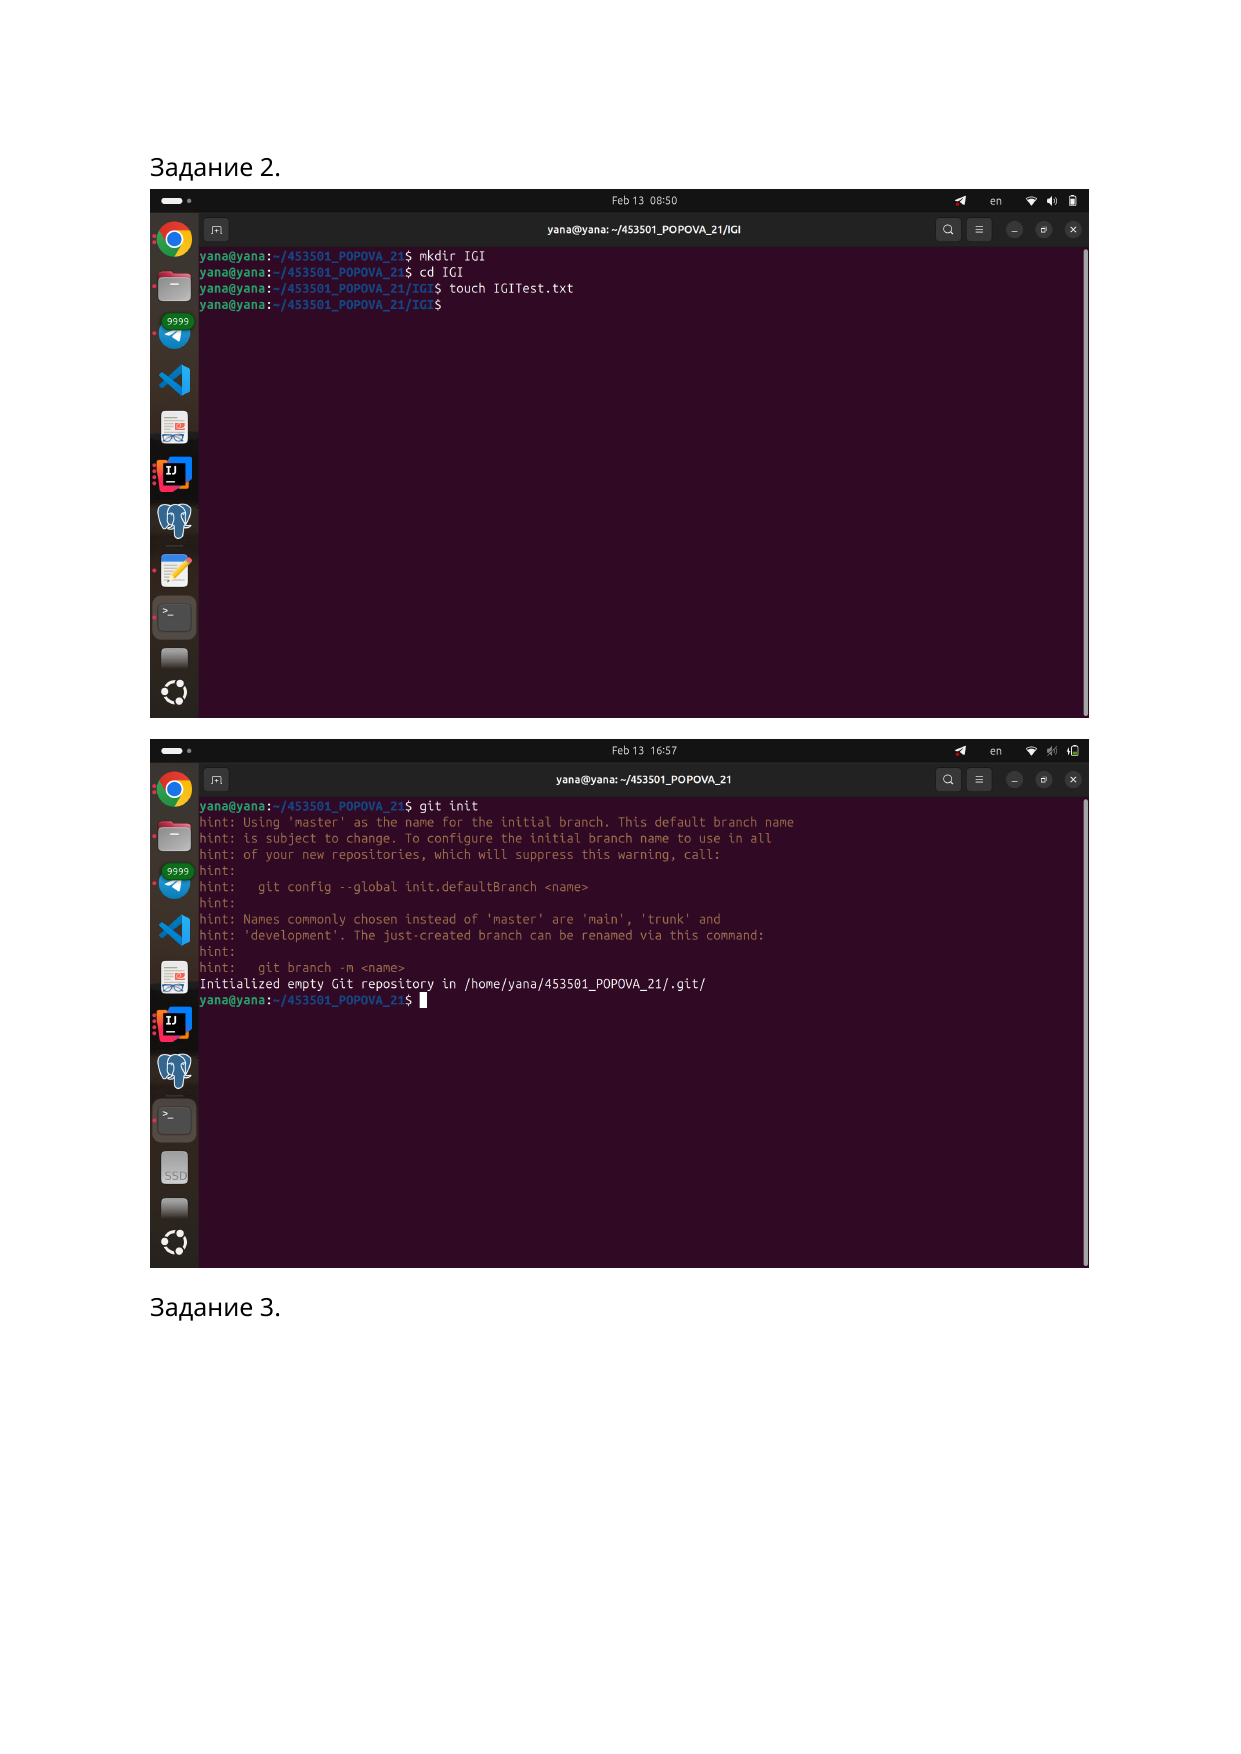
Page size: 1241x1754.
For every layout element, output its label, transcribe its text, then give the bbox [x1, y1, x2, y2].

text Задание 2. [150, 150, 1090, 718]
text Задание 3. [150, 1290, 1090, 1324]
